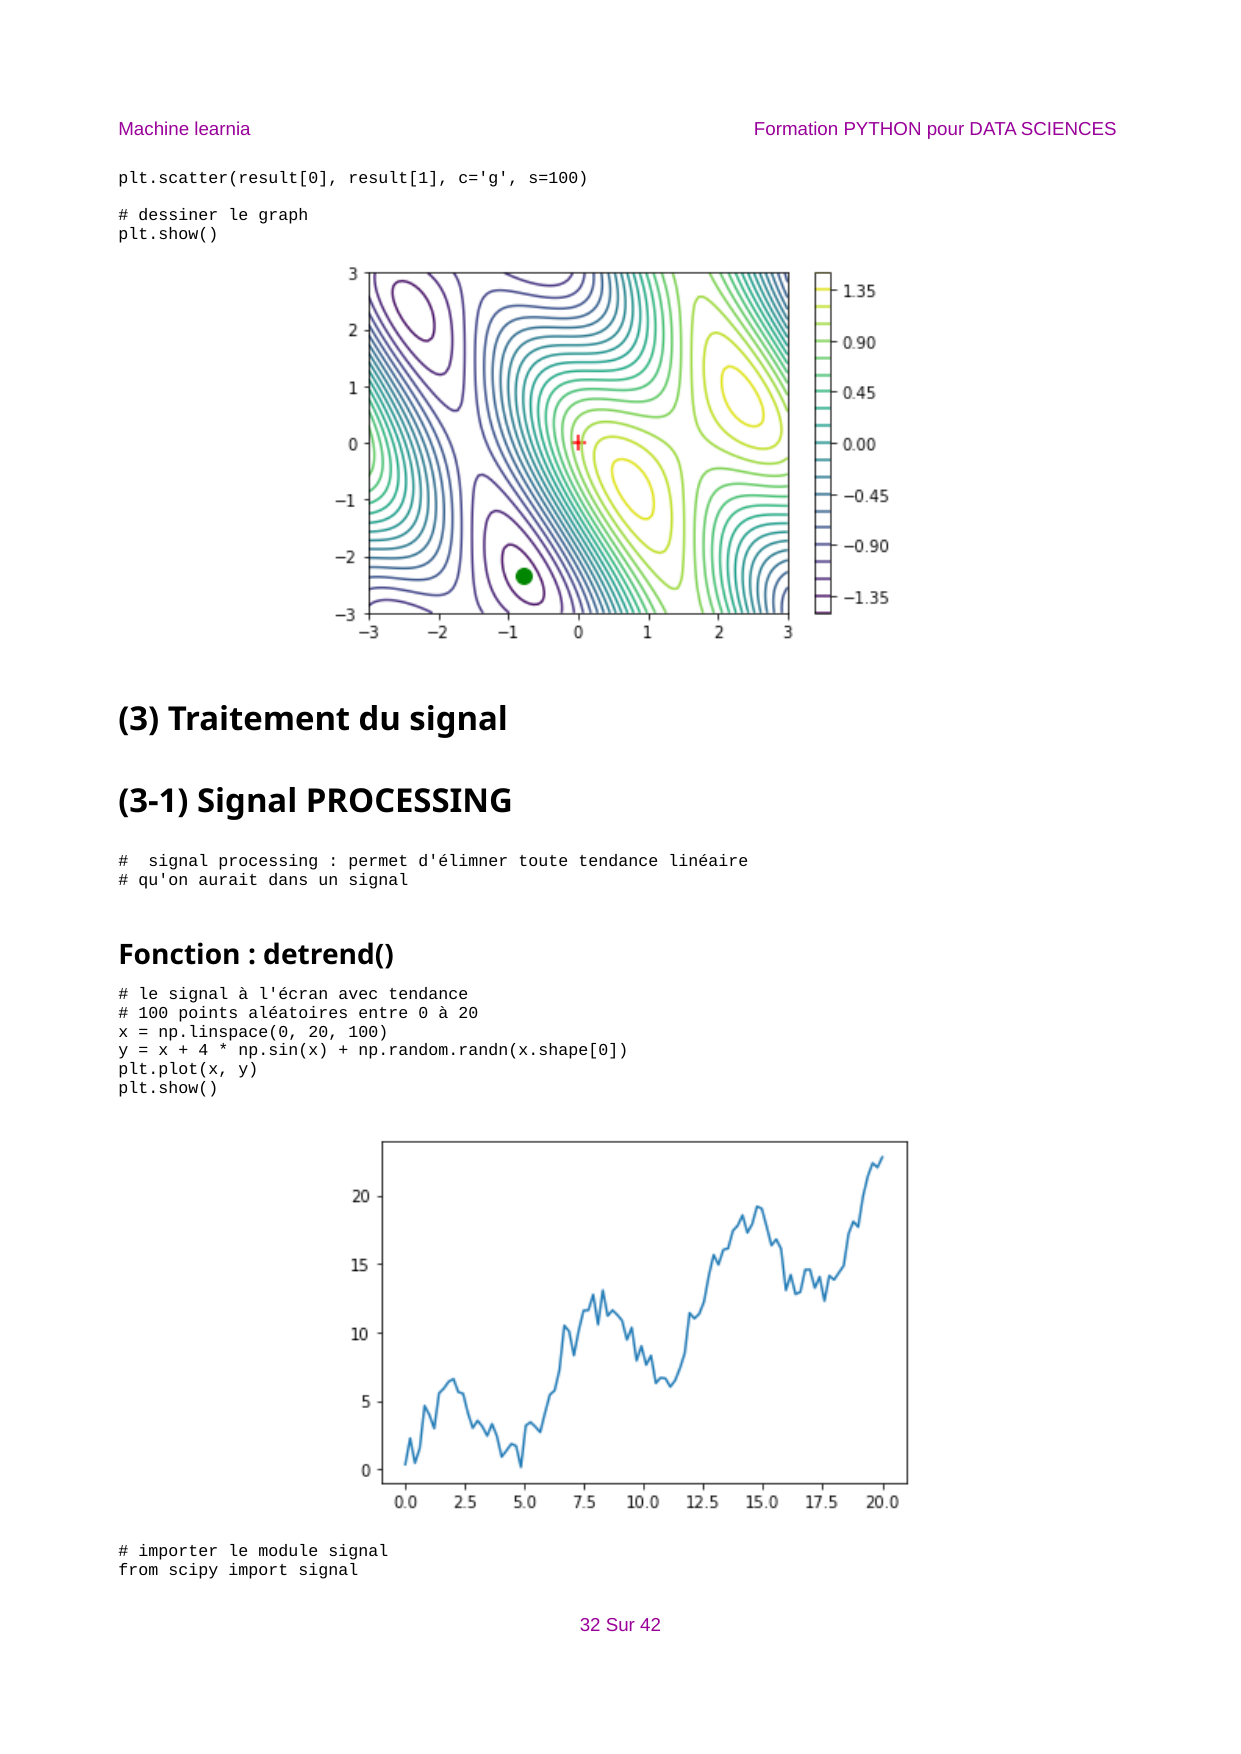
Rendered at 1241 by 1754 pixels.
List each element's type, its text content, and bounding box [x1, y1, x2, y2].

text # dessiner le graph [118, 207, 1122, 226]
text x = np.linspace(0, 20, 100) [118, 1023, 1122, 1042]
text y = x + 4 * np.sin(x) + np.random.randn(x.shape[0]) [118, 1042, 1122, 1061]
text # signal processing : permet d'élimner toute tendance linéaire [118, 853, 1122, 872]
text plt.show() [118, 226, 1122, 244]
text plt.show() [118, 1080, 1122, 1098]
subtitle (3-1) Signal PROCESSING [118, 777, 1122, 822]
text # 100 points aléatoires entre 0 à 20 [118, 1004, 1122, 1023]
subtitle (3) Traitement du signal [118, 695, 1122, 739]
text # qu'on aurait dans un signal [118, 872, 1122, 891]
text # importer le module signal [118, 1542, 1122, 1561]
text from scipy import signal [118, 1561, 1122, 1580]
picture [300, 263, 940, 651]
subtitle Fonction : detrend() [118, 934, 1122, 973]
picture [327, 1133, 935, 1524]
text plt.scatter(result[0], result[1], c='g', s=100) [118, 169, 1122, 188]
text plt.plot(x, y) [118, 1061, 1122, 1080]
text # le signal à l'écran avec tendance [118, 985, 1122, 1004]
